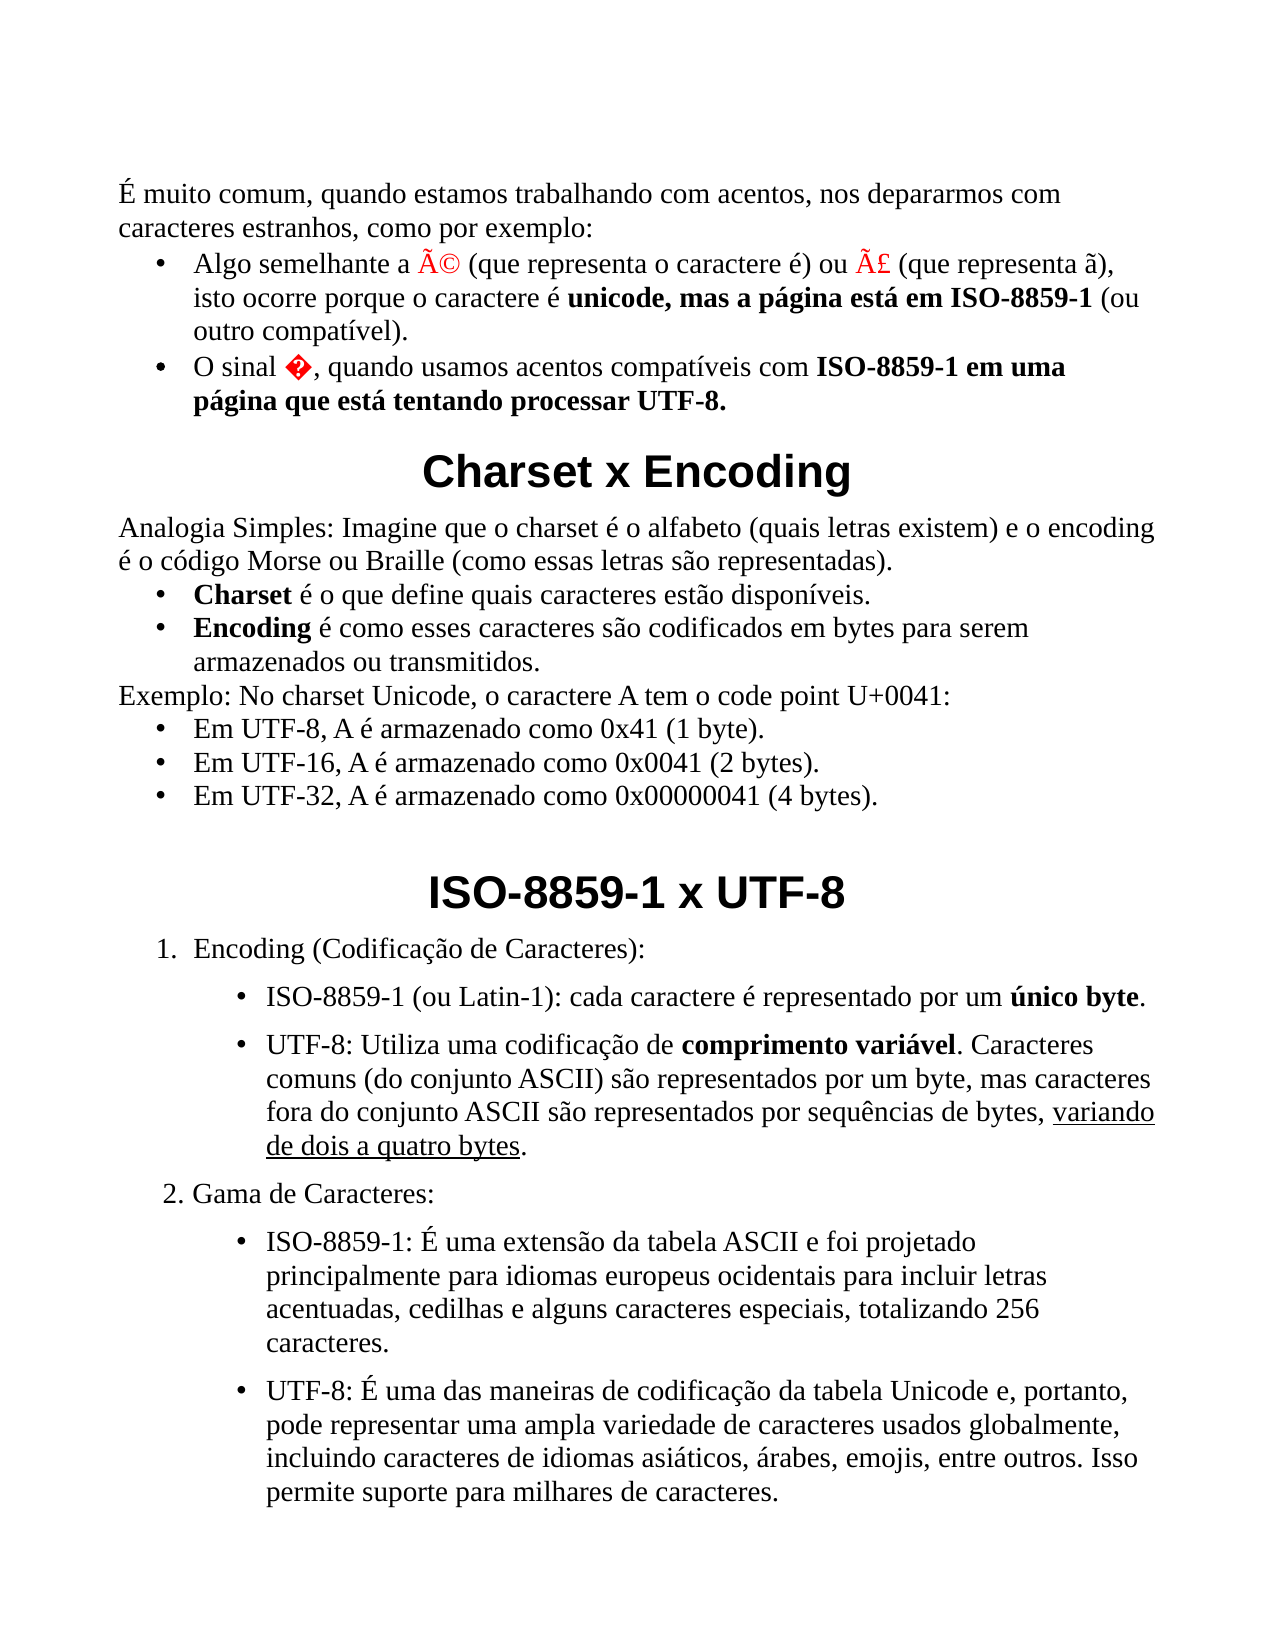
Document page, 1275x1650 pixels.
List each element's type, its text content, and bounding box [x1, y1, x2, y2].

list UTF-8: É uma das maneiras de codificação da tabela Unicode e, portanto, pode representar uma ampla variedade de caracteres usados globalmente, incluindo caracteres de idiomas asiáticos, árabes, emojis, entre outros. Isso permite suporte para milhares de caracteres. [236, 1373, 1157, 1507]
list Em UTF-16, A é armazenado como 0x0041 (2 bytes). [156, 745, 1157, 778]
list Gama de Caracteres: [162, 1176, 1157, 1210]
list Encoding é como esses caracteres são codificados em bytes para serem armazenados ou transmitidos. [156, 610, 1157, 678]
text Exemplo: No charset Unicode, o caractere A tem o code point U+0041: [118, 678, 1157, 711]
list Charset é o que define quais caracteres estão disponíveis. [156, 577, 1157, 610]
text É muito comum, quando estamos trabalhando com acentos, nos depararmos com caracteres estranhos, como por exemplo: [118, 176, 1157, 243]
text Analogia Simples: Imagine que o charset é o alfabeto (quais letras existem) e o encoding é o código Morse ou Braille (como essas letras são representadas). [118, 510, 1157, 577]
subtitle ISO-8859-1 x UTF-8 [118, 866, 1157, 918]
list ISO-8859-1: É uma extensão da tabela ASCII e foi projetado principalmente para idiomas europeus ocidentais para incluir letras acentuadas, cedilhas e alguns caracteres especiais, totalizando 256 caracteres. [236, 1224, 1157, 1359]
list O sinal �, quando usamos acentos compatíveis com ISO-8859-1 em uma página que está tentando processar UTF-8. [156, 349, 1157, 417]
list ISO-8859-1 (ou Latin-1): cada caractere é representado por um único byte. [236, 979, 1157, 1013]
list Algo semelhante a Ã© (que representa o caractere é) ou Ã£ (que representa ã), isto ocorre porque o caractere é unicode, mas a página está em ISO-8859-1 (ou outro compatível). [156, 246, 1157, 347]
list Em UTF-32, A é armazenado como 0x00000041 (4 bytes). [156, 778, 1157, 812]
list Em UTF-8, A é armazenado como 0x41 (1 byte). [156, 711, 1157, 745]
list UTF-8: Utiliza uma codificação de comprimento variável. Caracteres comuns (do conjunto ASCII) são representados por um byte, mas caracteres fora do conjunto ASCII são representados por sequências de bytes, variando de dois a quatro bytes. [236, 1027, 1157, 1162]
subtitle Charset x Encoding [118, 444, 1157, 497]
list Encoding (Codificação de Caracteres): [156, 931, 1157, 964]
